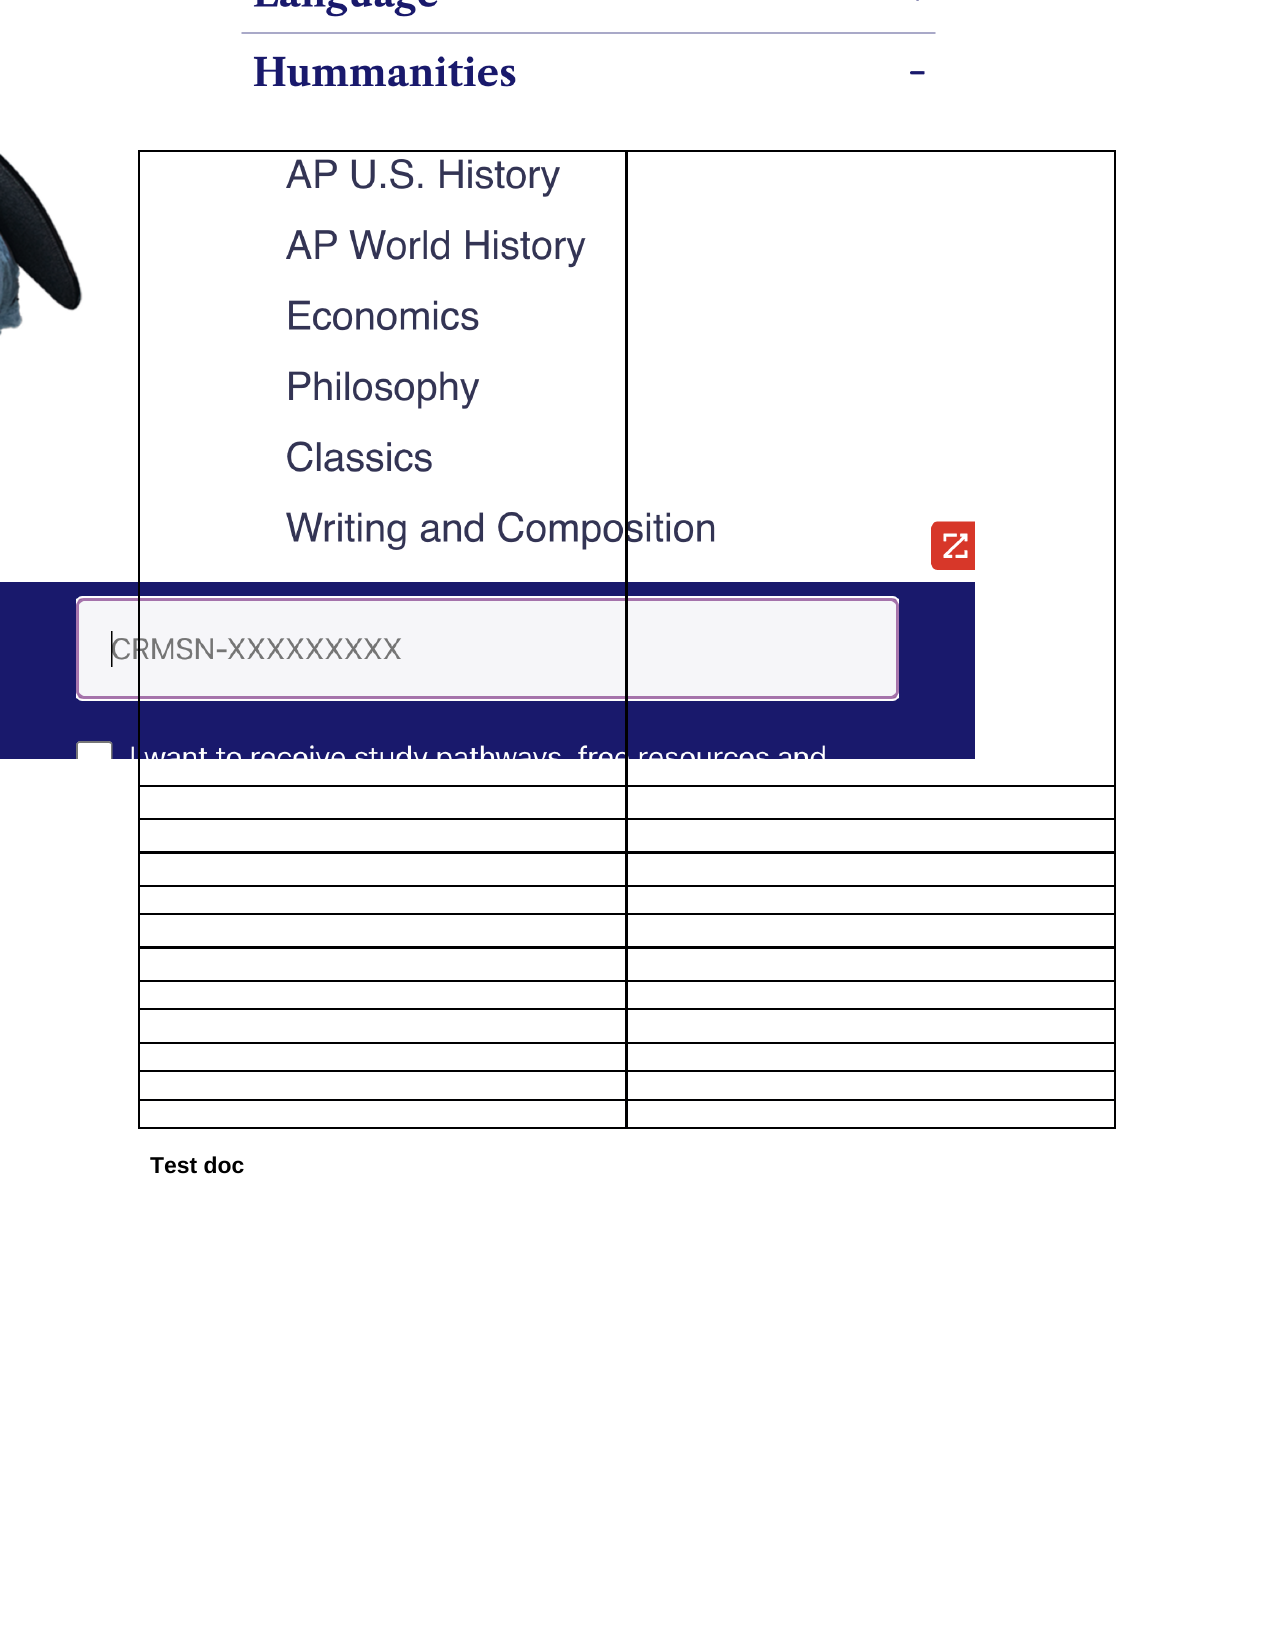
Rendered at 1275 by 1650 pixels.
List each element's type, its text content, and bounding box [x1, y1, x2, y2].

table_cell [615, 1101, 625, 1127]
table_cell [140, 1101, 150, 1127]
table_cell [1104, 1072, 1114, 1098]
table_cell [628, 1072, 638, 1098]
table_cell [140, 1044, 150, 1070]
table_cell [628, 787, 1114, 818]
table_header [140, 759, 150, 785]
table_cell [140, 1010, 625, 1042]
table_cell [628, 887, 638, 913]
table_cell [1104, 1101, 1114, 1127]
table_header [615, 759, 625, 785]
table_cell [140, 854, 625, 885]
table_cell [615, 915, 625, 946]
table_cell [628, 915, 1114, 946]
table_cell [1104, 854, 1114, 885]
table_cell [1104, 1044, 1114, 1070]
table_cell [1104, 949, 1114, 980]
table_cell [628, 982, 1114, 1008]
table_cell [140, 887, 150, 913]
table_header [628, 152, 1114, 785]
table_cell [140, 949, 150, 980]
table_cell [615, 787, 625, 818]
table_cell [1104, 887, 1114, 913]
table_cell [628, 820, 638, 851]
table_cell [140, 982, 150, 1008]
table_cell [615, 1044, 625, 1070]
table_cell [615, 982, 625, 1008]
table_cell [615, 887, 625, 913]
table_cell [628, 1010, 1114, 1042]
table_cell [628, 1044, 638, 1070]
picture [628, 152, 975, 759]
table_cell [140, 915, 150, 946]
table_cell [628, 1101, 638, 1127]
table_cell [628, 854, 638, 885]
table_cell [140, 787, 150, 818]
picture [0, 0, 975, 759]
table_cell [140, 1072, 625, 1098]
table_cell [1104, 820, 1114, 851]
table_cell [628, 949, 638, 980]
table_cell [615, 949, 625, 980]
picture [140, 152, 625, 759]
text Test doc [150, 1152, 1125, 1178]
table_cell [140, 820, 625, 851]
